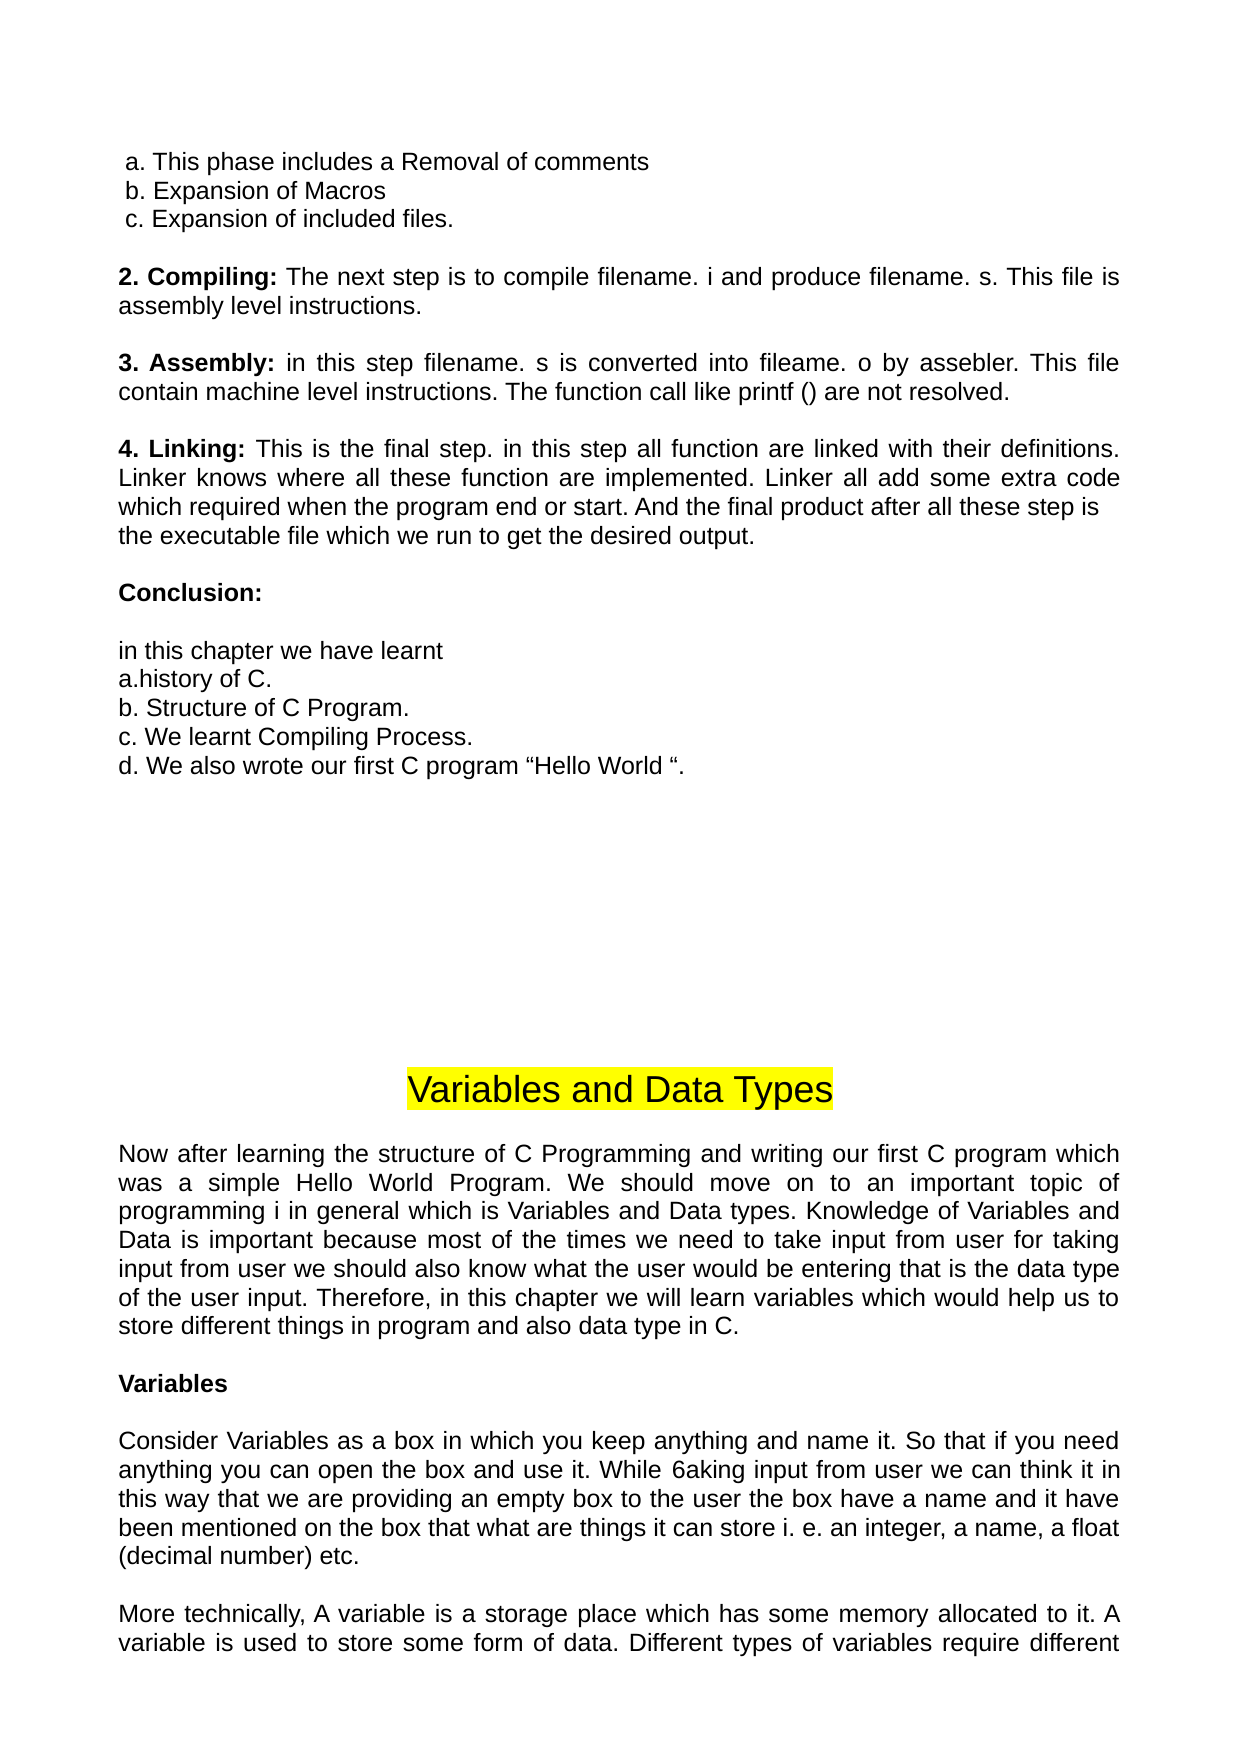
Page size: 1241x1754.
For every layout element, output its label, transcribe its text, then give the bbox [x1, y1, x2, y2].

text Variables and Data Types [118, 1067, 1122, 1110]
text 3. Assembly: in this step filename. s is converted into fileame. o by assebler. This file contain machine level instructions. The function call like printf () are not resolved. [118, 348, 1122, 406]
text the executable file which we run to get the desired output. [118, 521, 1122, 549]
text More technically, A variable is a storage place which has some memory allocated to it. A variable is used to store some form of data. Different types of variables require different [118, 1599, 1122, 1656]
text Consider Variables as a box in which you keep anything and name it. So that if you need anything you can open the box and use it. While 7aking input from user we can think it in this way that we are providing an empty box to the user the box have a name and it have been mentioned on the box that what are things it can store i. e. an integer, a name, a float (decimal number) etc. [118, 1426, 1122, 1570]
text in this chapter we have learnt [118, 636, 1122, 664]
text a.history of C. [118, 664, 1122, 693]
text Conclusion: [118, 578, 1122, 607]
text c. Expansion of included files. [118, 204, 1122, 233]
text 4. Linking: This is the final step. in this step all function are linked with their definitions. Linker knows where all these function are implemented. Linker all add some extra code which required when the program end or start. And the final product after all these step is [118, 434, 1122, 521]
text b. Structure of C Program. [118, 693, 1122, 722]
text a. This phase includes a Removal of comments [118, 147, 1122, 176]
text c. We learnt Compiling Process. [118, 722, 1122, 751]
text b. Expansion of Macros [118, 176, 1122, 204]
text d. We also wrote our first C program “Hello World “. [118, 751, 1122, 779]
text Variables [118, 1369, 1122, 1397]
text Now after learning the structure of C Programming and writing our first C program which was a simple Hello World Program. We should move on to an important topic of programming i in general which is Variables and Data types. Knowledge of Variables and Data is important because most of the times we need to take input from user for taking input from user we should also know what the user would be entering that is the data type of the user input. Therefore, in this chapter we will learn variables which would help us to store different things in program and also data type in C. [118, 1139, 1122, 1340]
text 2. Compiling: The next step is to compile filename. i and produce filename. s. This file is assembly level instructions. [118, 262, 1122, 319]
